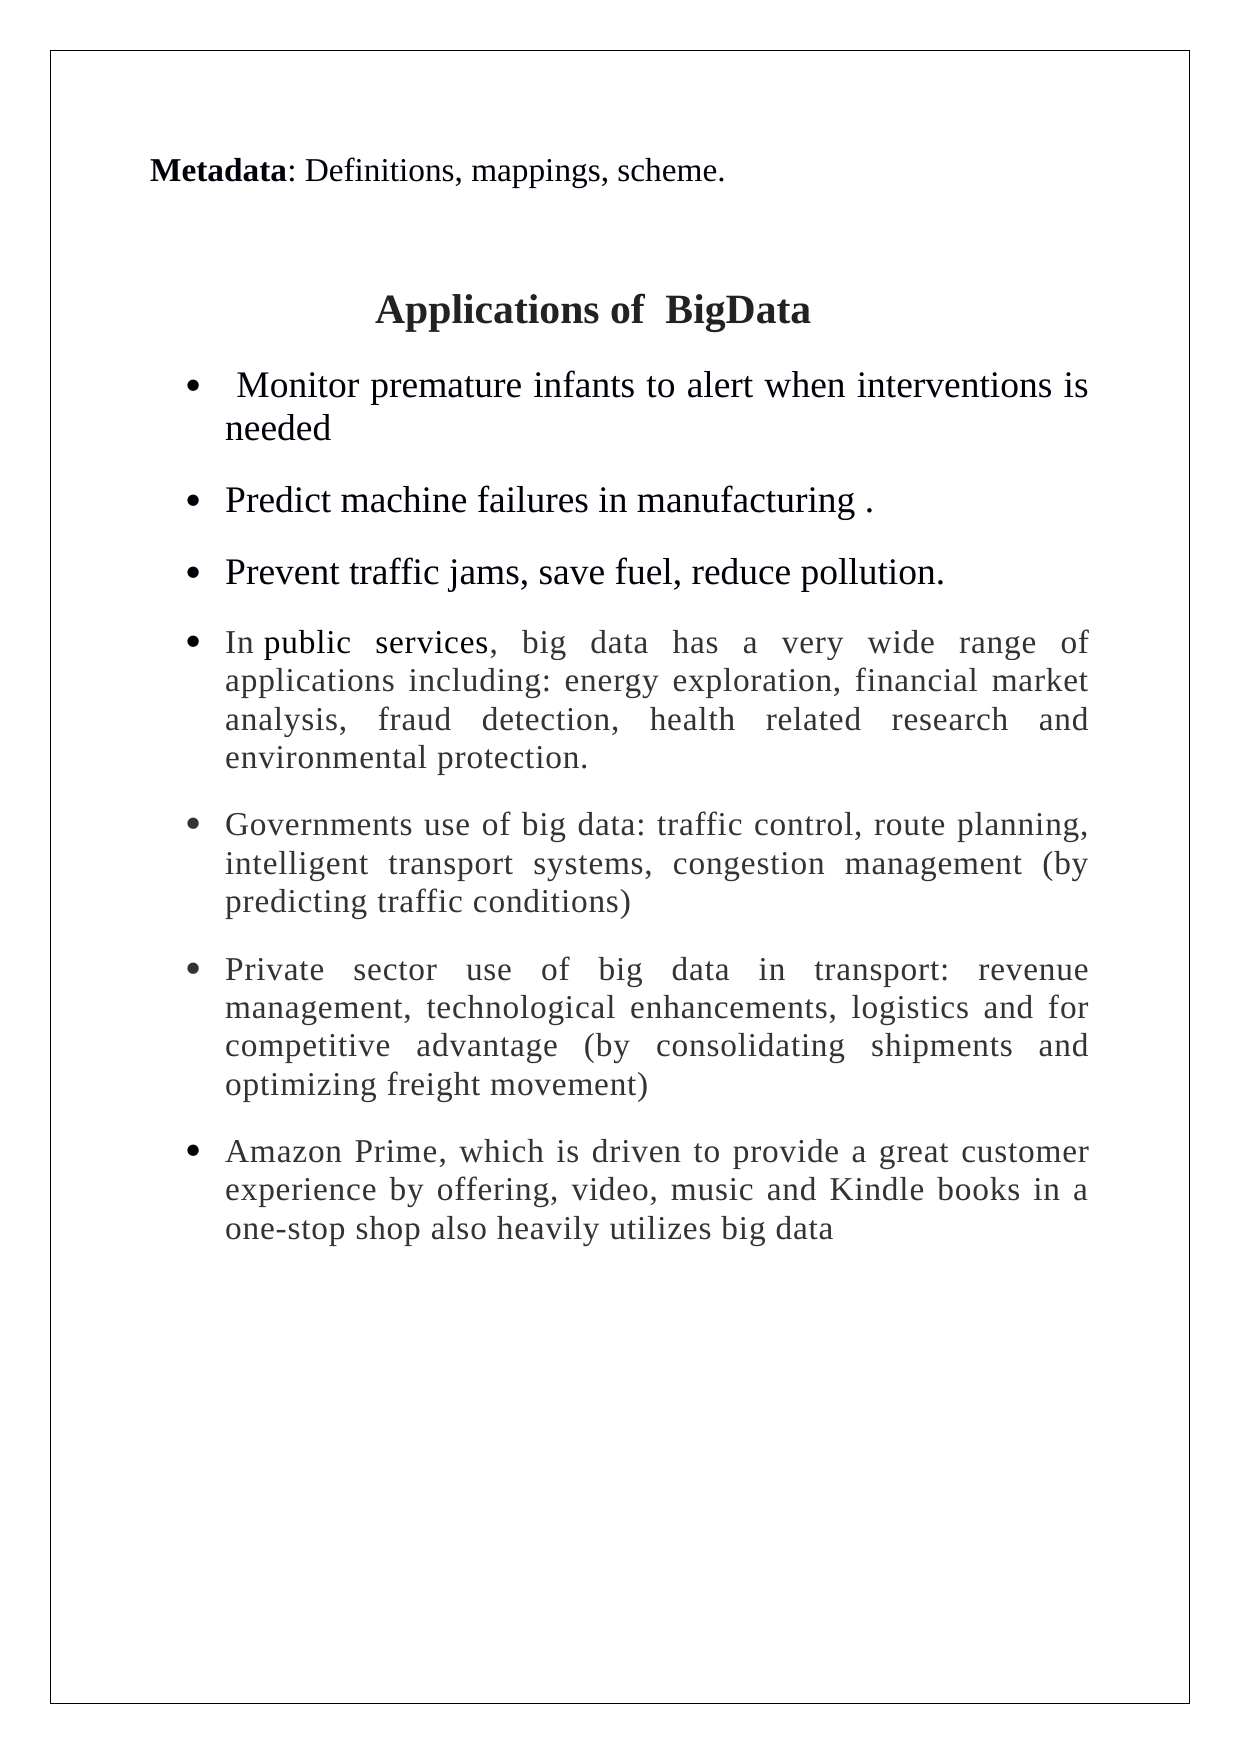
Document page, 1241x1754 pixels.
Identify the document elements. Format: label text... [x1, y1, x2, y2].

list Prevent traffic jams, save fuel, reduce pollution. [187, 550, 1090, 593]
text Applications of BigData [150, 285, 1090, 333]
list In public services, big data has a very wide range of applications including: energy exploration, financial market analysis, fraud detection, health related research and environmental protection. [187, 622, 1090, 775]
list Amazon Prime, which is driven to provide a great customer experience by offering, video, music and Kindle books in a one-stop shop also heavily utilizes big data [187, 1131, 1090, 1246]
list Private sector use of big data in transport: revenue management, technological enhancements, logistics and for competitive advantage (by consolidating shipments and optimizing freight movement) [187, 949, 1090, 1102]
list Predict machine failures in manufacturing . [187, 477, 1090, 521]
text Metadata: Definitions, mappings, scheme. [150, 150, 1090, 188]
list Governments use of big data: traffic control, route planning, intelligent transport systems, congestion management (by predicting traffic conditions) [187, 804, 1090, 919]
list Monitor premature infants to alert when interventions is needed [187, 362, 1090, 448]
